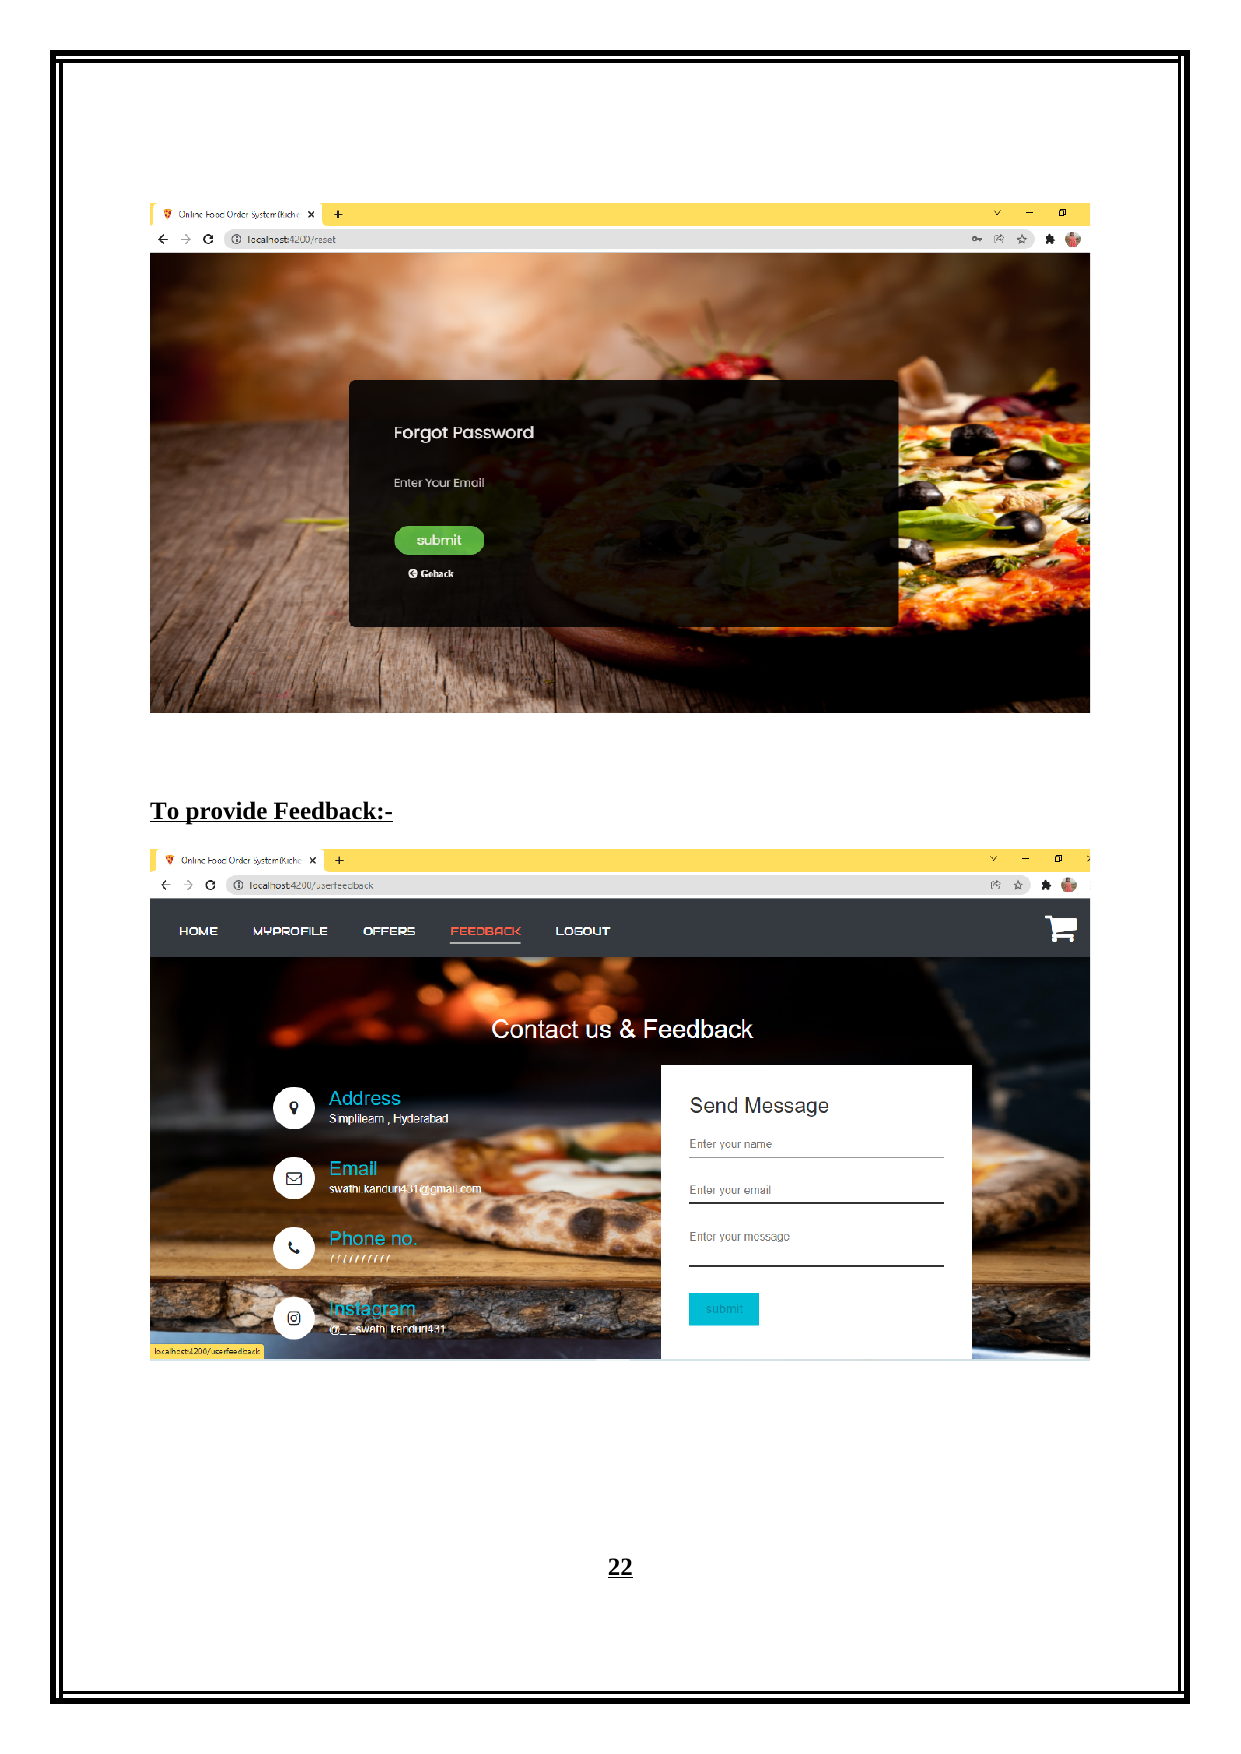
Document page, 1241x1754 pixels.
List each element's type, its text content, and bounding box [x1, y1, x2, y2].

text 22 [150, 1552, 1090, 1581]
text To provide Feedback:- [150, 796, 1090, 824]
picture [150, 849, 1091, 1361]
picture [150, 203, 1091, 713]
